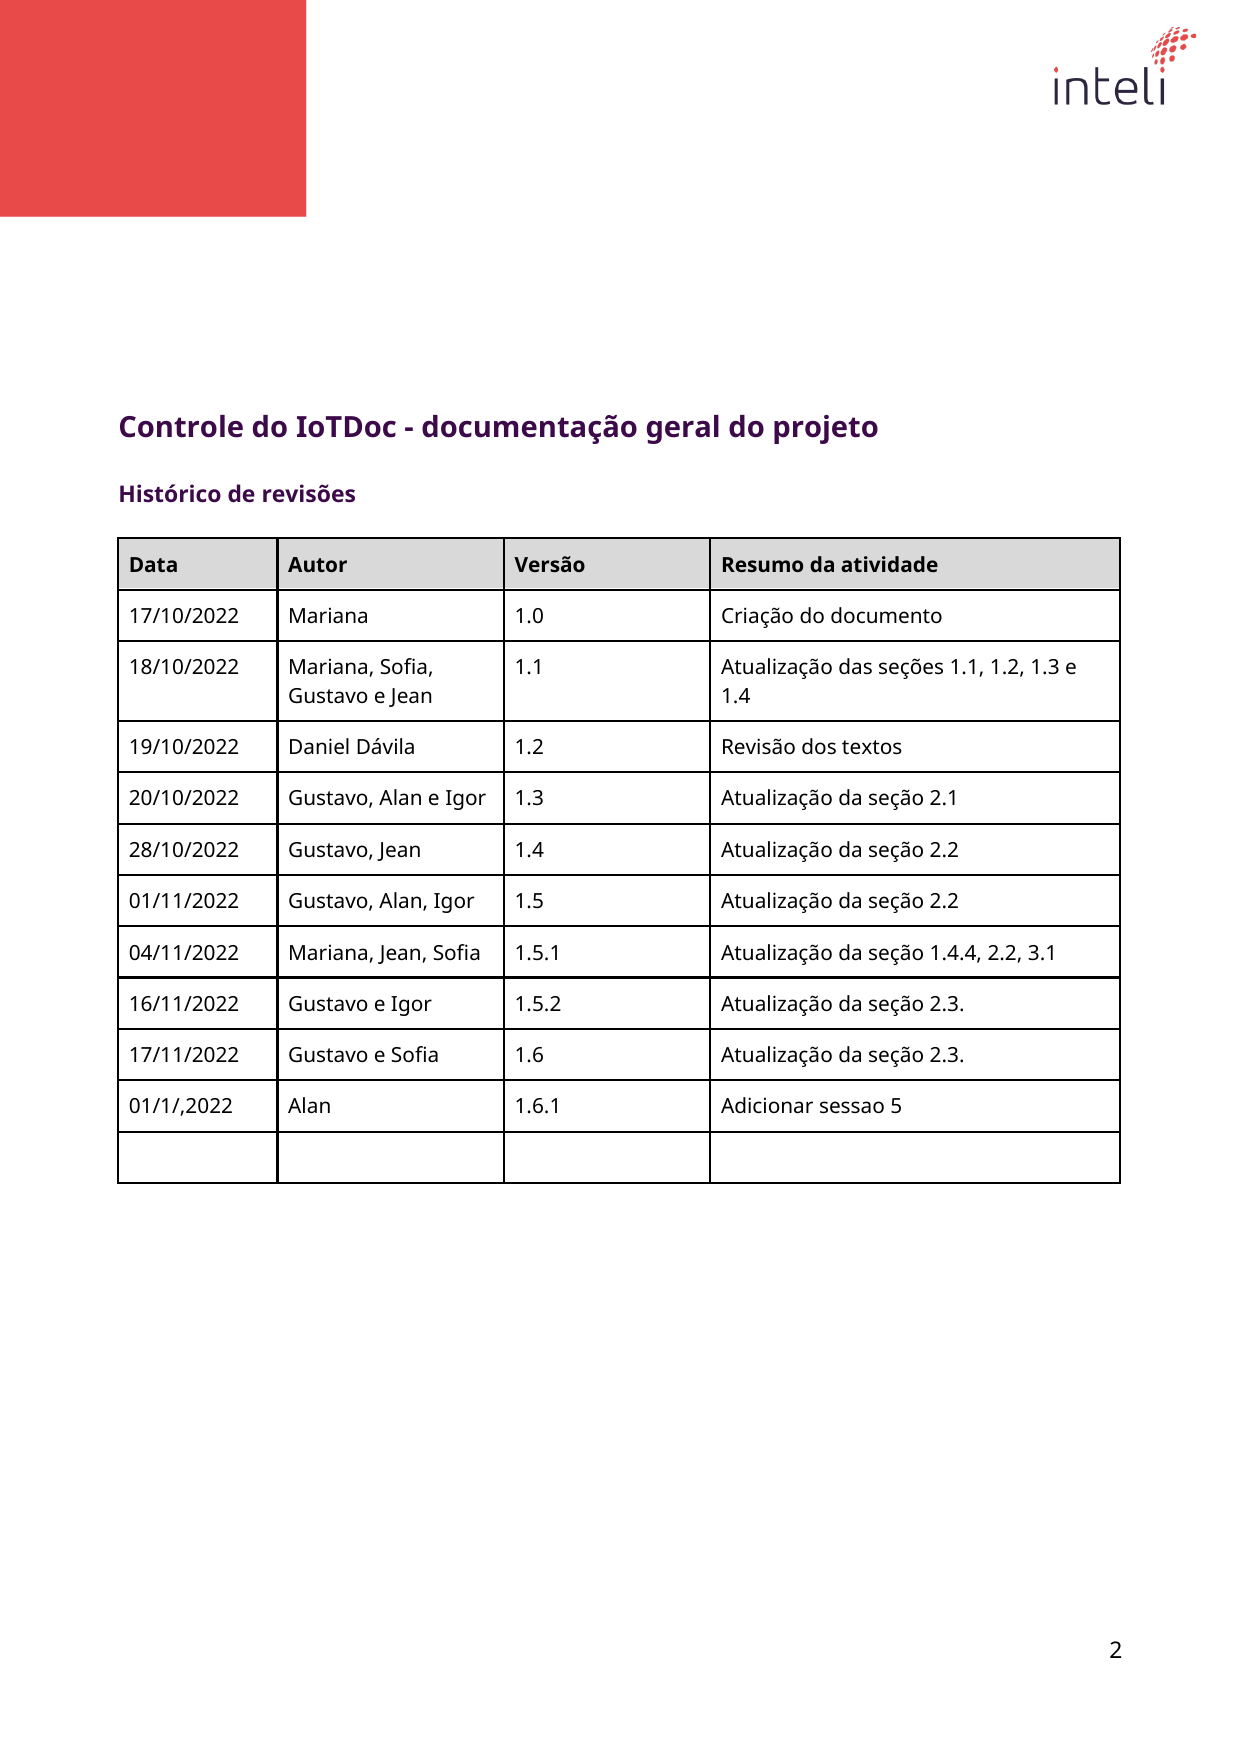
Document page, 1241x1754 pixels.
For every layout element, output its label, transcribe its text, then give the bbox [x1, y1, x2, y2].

table_cell Gustavo e Igor [279, 979, 503, 1028]
table_cell 17/11/2022 [119, 1030, 276, 1079]
table_cell 28/10/2022 [119, 825, 276, 874]
table_cell Gustavo, Alan, Igor [279, 876, 503, 925]
table_header Resumo da atividade [711, 539, 1119, 588]
table_cell Mariana, Jean, Sofia [279, 927, 503, 976]
table_cell [119, 1133, 276, 1182]
table_cell 01/1/,2022 [119, 1081, 276, 1131]
table_cell 04/11/2022 [119, 927, 276, 976]
table_cell 17/10/2022 [119, 591, 276, 640]
table_cell Atualização das seções 1.1, 1.2, 1.3 e 1.4 [711, 642, 1119, 720]
picture [0, 0, 307, 217]
table_cell Atualização da seção 2.2 [711, 876, 1119, 925]
picture [1054, 27, 1197, 105]
table_header Versão [505, 539, 709, 588]
table_header Autor [279, 539, 503, 588]
table_cell Mariana, Sofia, Gustavo e Jean [279, 642, 503, 720]
table_cell 1.2 [505, 722, 709, 771]
table_cell Daniel Dávila [279, 722, 503, 771]
text Controle do IoTDoc - documentação geral do projeto [118, 406, 1122, 446]
table_cell Atualização da seção 2.3. [711, 979, 1119, 1028]
table_cell [711, 1133, 1119, 1182]
table_cell 1.5.1 [505, 927, 709, 976]
table_cell [505, 1133, 709, 1182]
table_header Data [119, 539, 276, 588]
table_cell 1.6.1 [505, 1081, 709, 1131]
table_cell [279, 1133, 503, 1182]
table_cell 1.5 [505, 876, 709, 925]
table_cell Criação do documento [711, 591, 1119, 640]
text Histórico de revisões [118, 478, 1122, 509]
table_cell Alan [279, 1081, 503, 1131]
table_cell 1.5.2 [505, 979, 709, 1028]
table_cell 18/10/2022 [119, 642, 276, 720]
table_cell 1.0 [505, 591, 709, 640]
table_cell 19/10/2022 [119, 722, 276, 771]
table_cell Atualização da seção 1.4.4, 2.2, 3.1 [711, 927, 1119, 976]
table_cell 1.6 [505, 1030, 709, 1079]
table_cell 1.4 [505, 825, 709, 874]
table_cell Gustavo e Sofia [279, 1030, 503, 1079]
table_cell Gustavo, Jean [279, 825, 503, 874]
table_cell 1.3 [505, 773, 709, 822]
table_cell Atualização da seção 2.2 [711, 825, 1119, 874]
table_cell Mariana [279, 591, 503, 640]
table_cell 20/10/2022 [119, 773, 276, 822]
table_cell 1.1 [505, 642, 709, 720]
table_cell Atualização da seção 2.3. [711, 1030, 1119, 1079]
table_cell 01/11/2022 [119, 876, 276, 925]
table_cell 16/11/2022 [119, 979, 276, 1028]
table_cell Revisão dos textos [711, 722, 1119, 771]
table_cell Atualização da seção 2.1 [711, 773, 1119, 822]
table_cell Adicionar sessao 5 [711, 1081, 1119, 1131]
table_cell Gustavo, Alan e Igor [279, 773, 503, 822]
